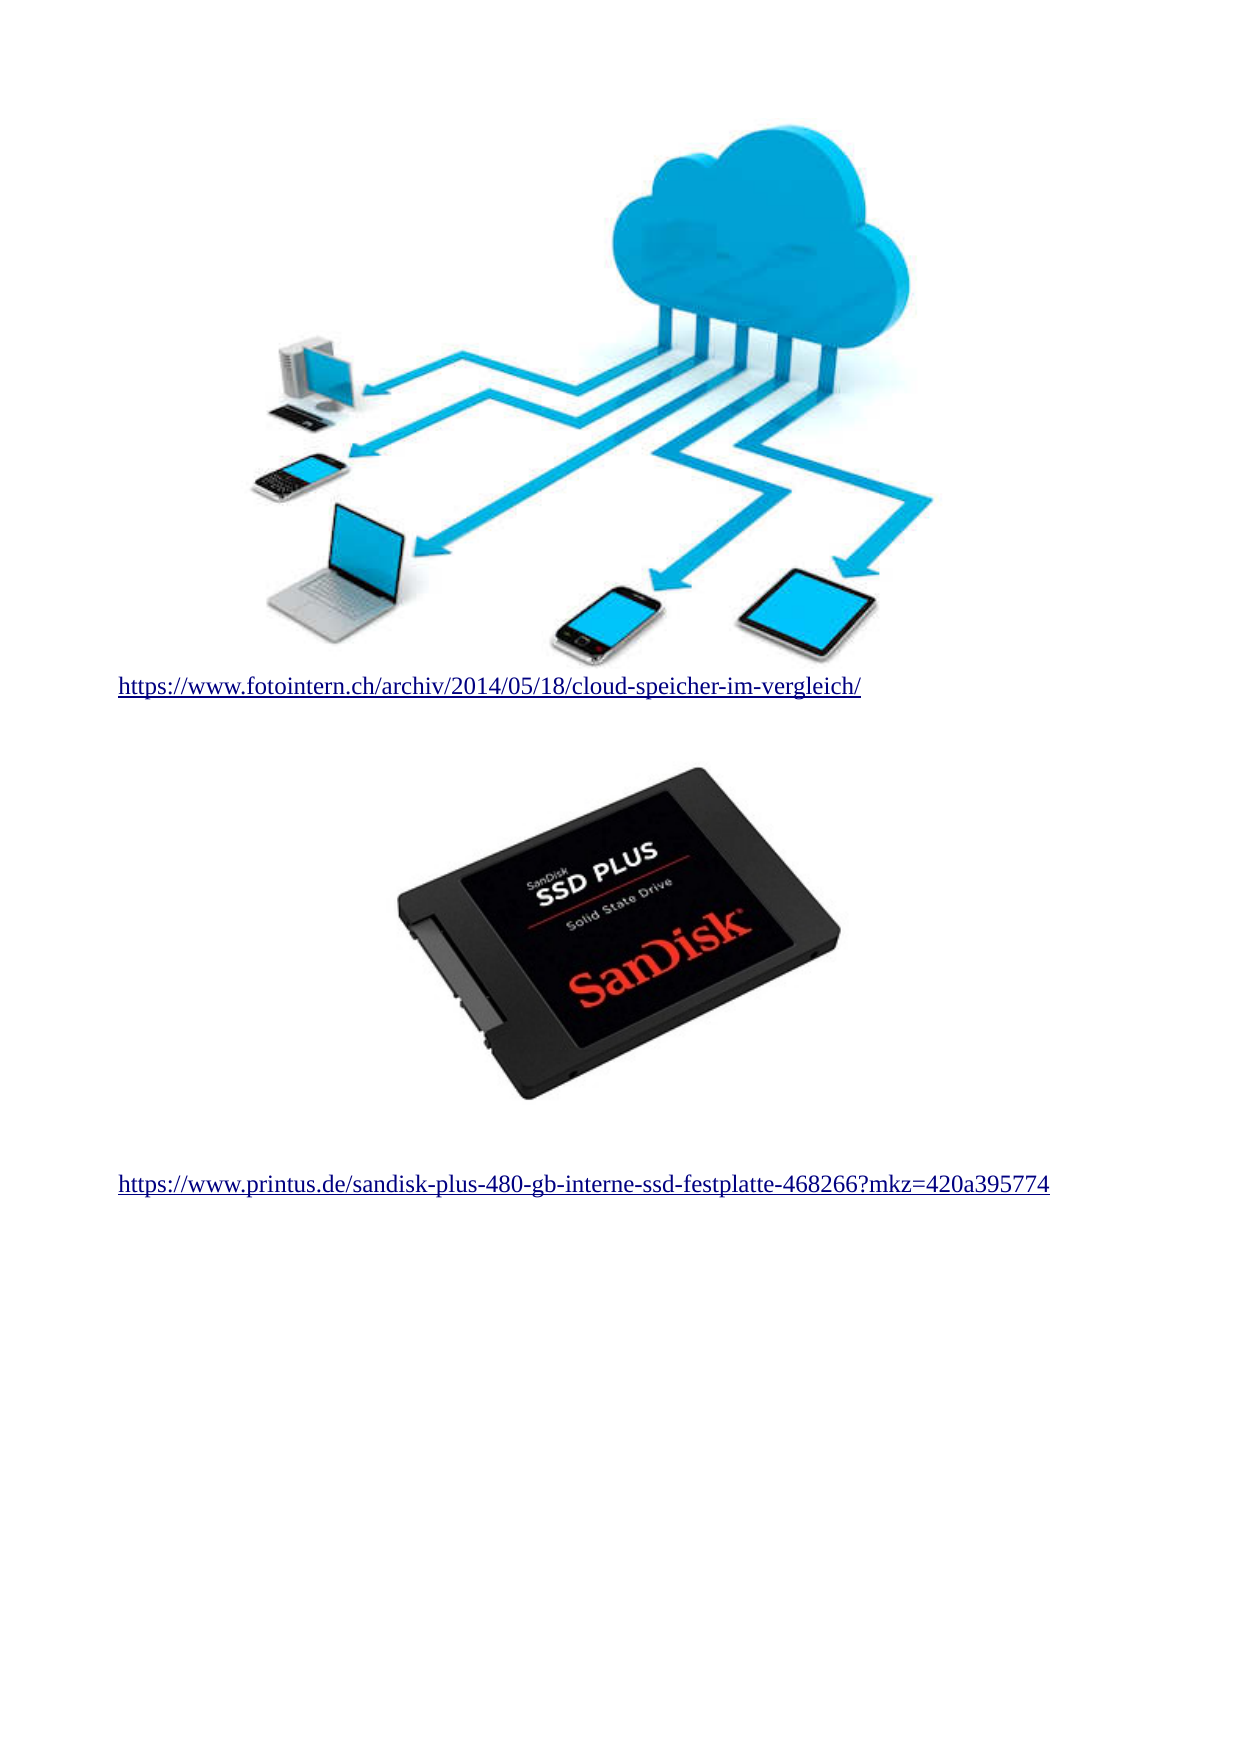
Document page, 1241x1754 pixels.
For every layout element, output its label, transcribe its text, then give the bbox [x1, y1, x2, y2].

text https://www.printus.de/sandisk-plus-480-gb-interne-ssd-festplatte-468266?mkz=420a395774 [118, 700, 1122, 1197]
picture [385, 700, 855, 1169]
picture [229, 118, 1011, 672]
text https://www.fotointern.ch/archiv/2014/05/18/cloud-speicher-im-vergleich/ [118, 118, 1122, 700]
